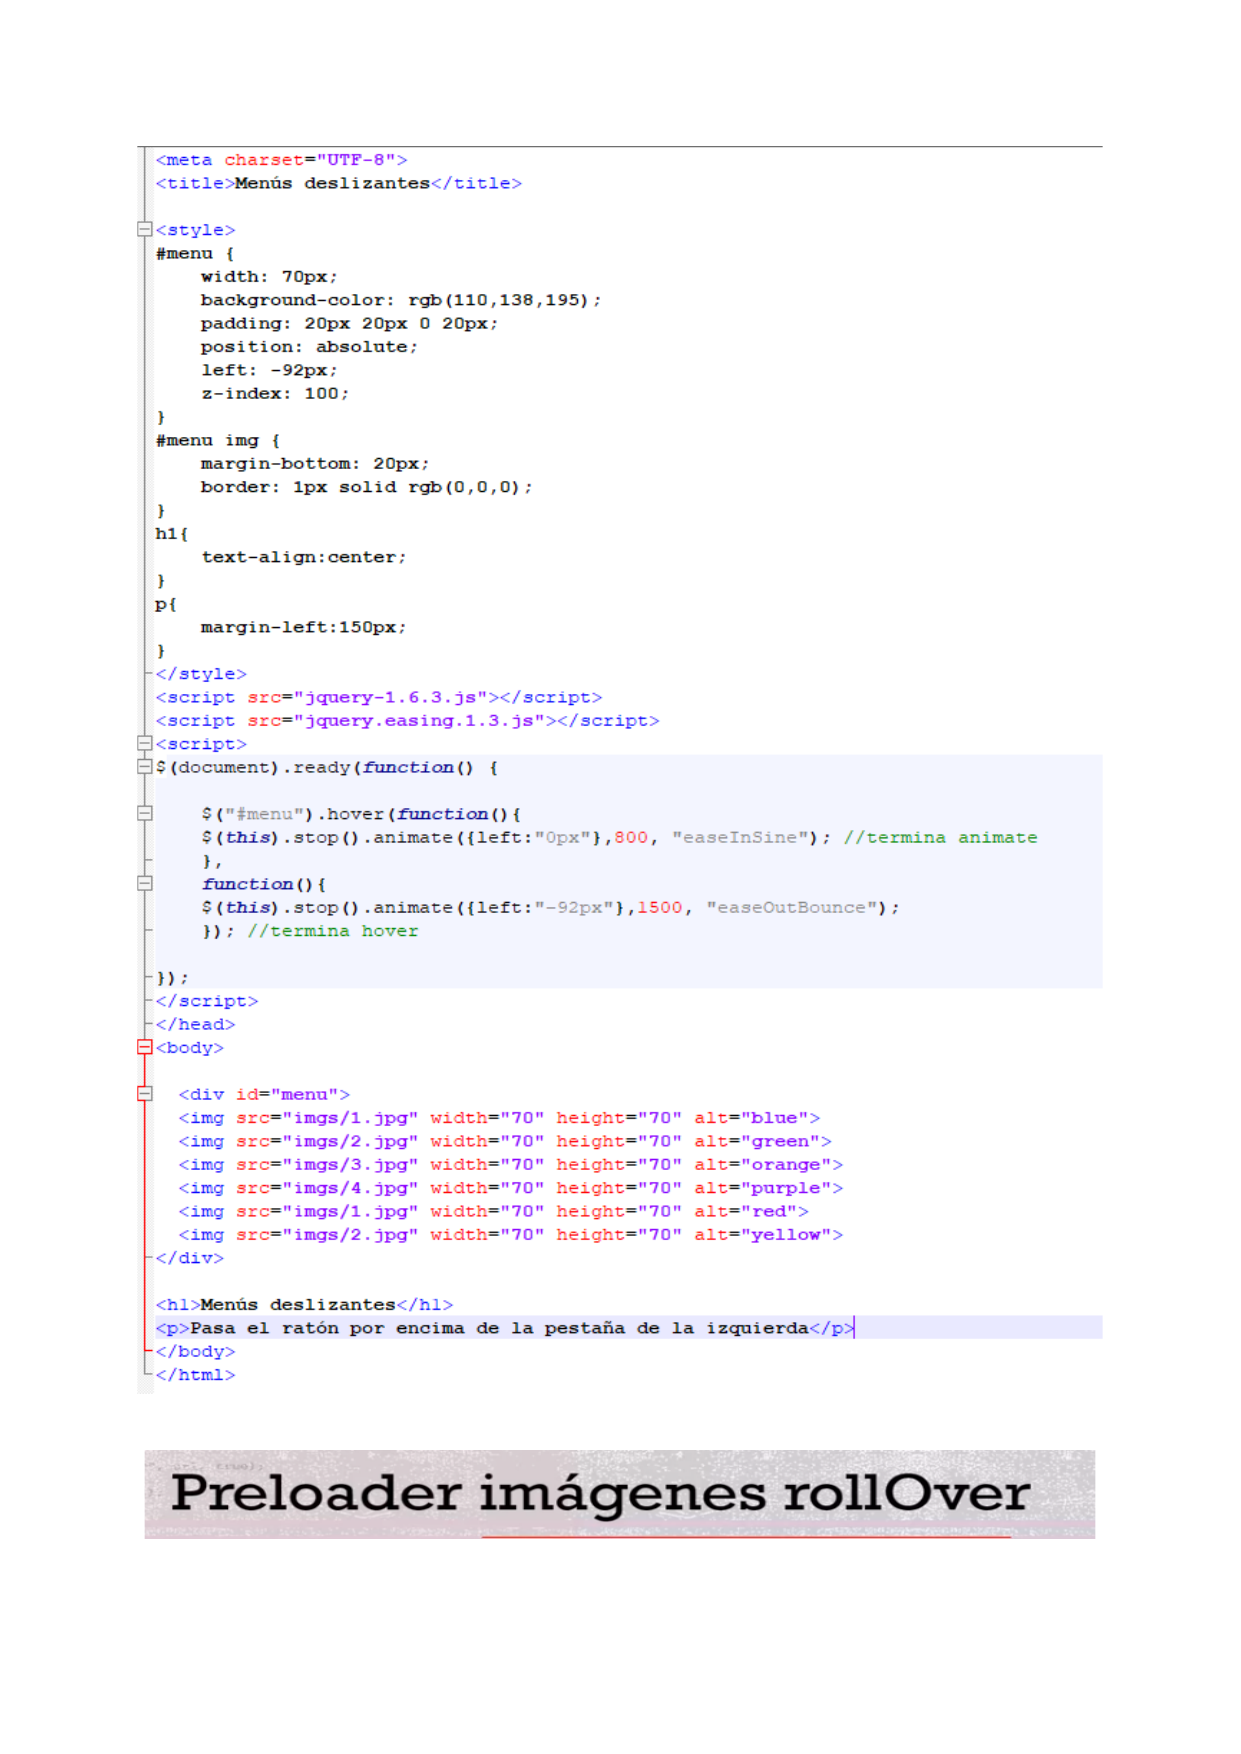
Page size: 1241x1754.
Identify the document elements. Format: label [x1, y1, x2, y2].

picture [137, 146, 1103, 1394]
picture [144, 1450, 1096, 1539]
